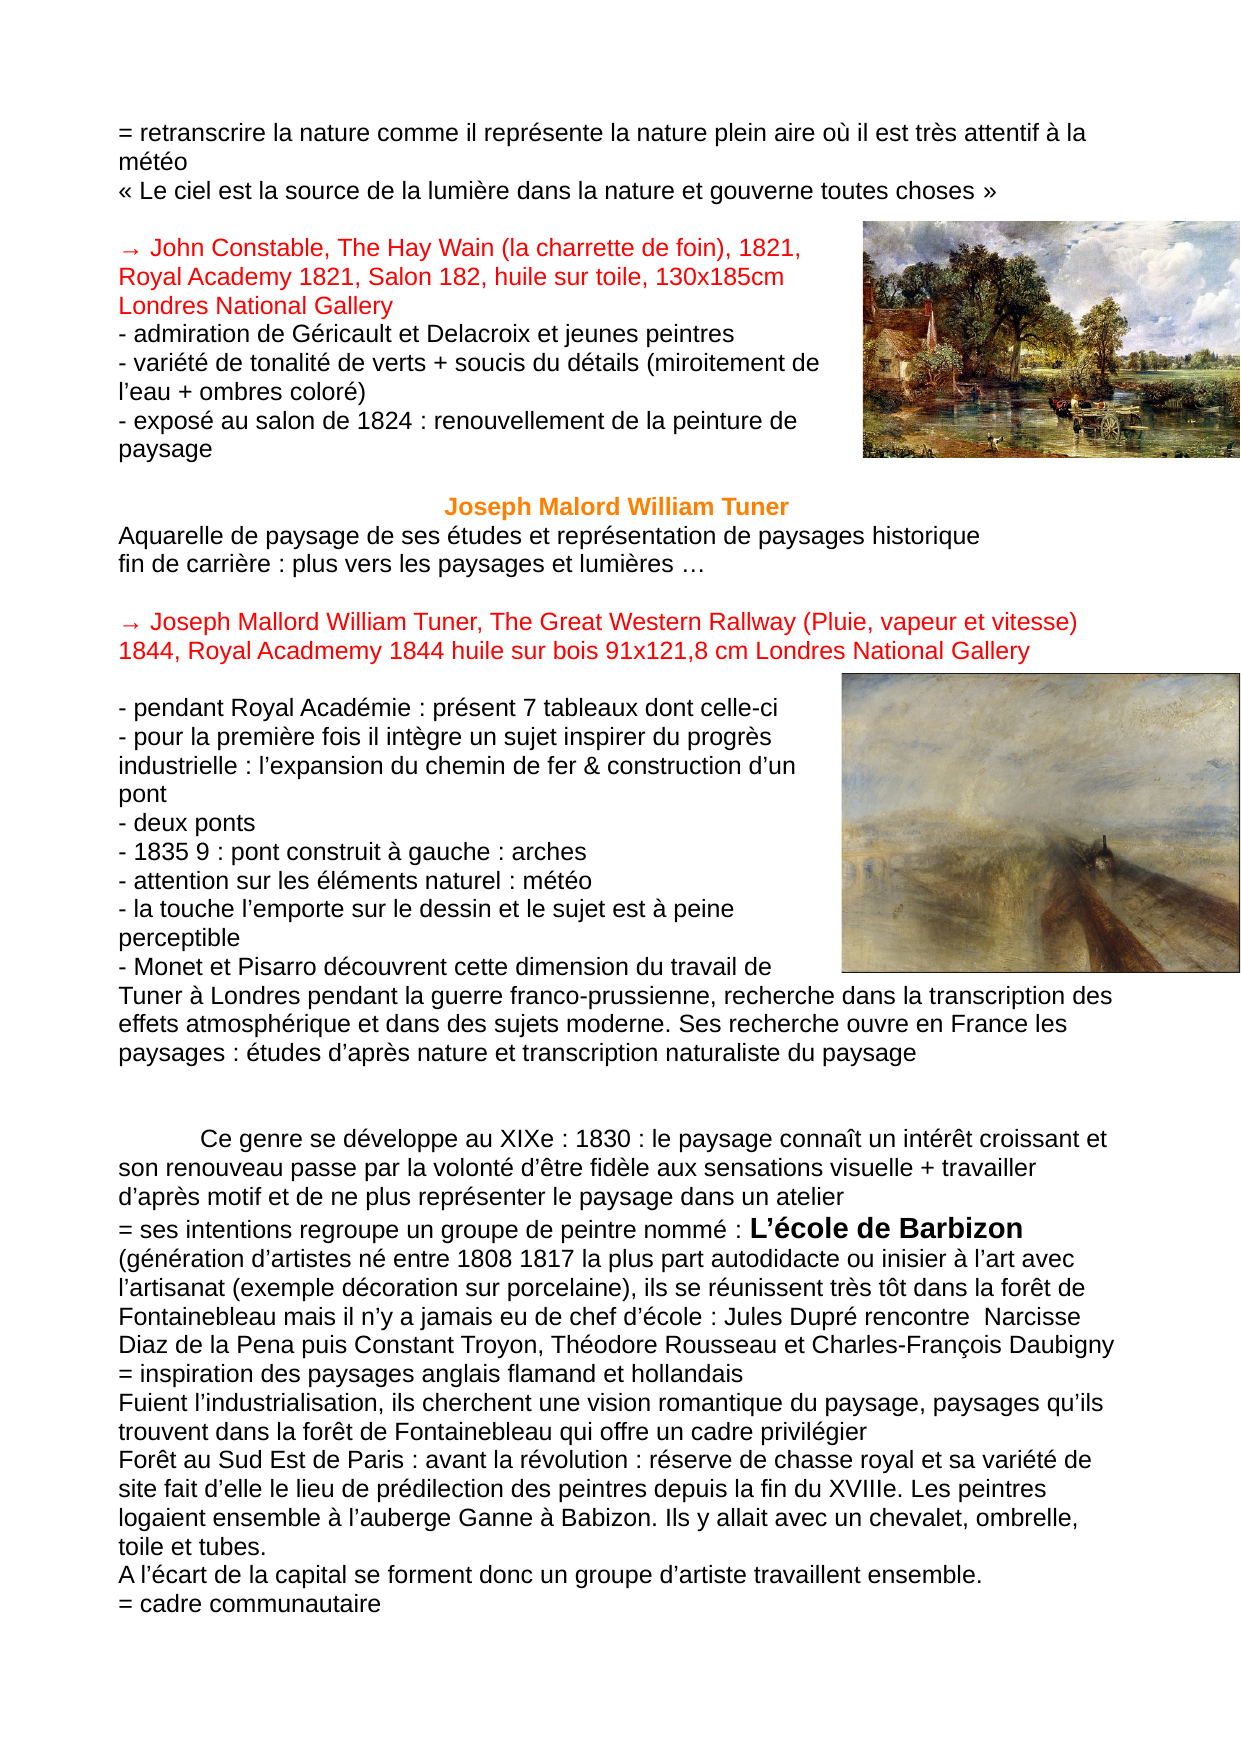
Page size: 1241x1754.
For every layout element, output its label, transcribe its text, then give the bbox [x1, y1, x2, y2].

text - deux ponts [118, 808, 841, 837]
text - pour la première fois il intègre un sujet inspirer du progrès industrielle : l’expansion du chemin de fer & construction d’un pont [118, 722, 841, 808]
text - attention sur les éléments naturel : météo [118, 866, 841, 894]
text A l’écart de la capital se forment donc un groupe d’artiste travaillent ensemble. [118, 1560, 1122, 1589]
text - variété de tonalité de verts + soucis du détails (miroitement de l’eau + ombres coloré) [118, 348, 862, 406]
picture [862, 221, 1240, 458]
text = ses intentions regroupe un groupe de peintre nommé : L’école de Barbizon (génération d’artistes né entre 1808 1817 la plus part autodidacte ou inisier à l’art avec l’artisanat (exemple décoration sur porcelaine), ils se réunissent très tôt dans la forêt de Fontainebleau mais il n’y a jamais eu de chef d’école : Jules Dupré rencontre Narcisse Diaz de la Pena puis Constant Troyon, Théodore Rousseau et Charles-François Daubigny [118, 1211, 1122, 1359]
text - 1835 9 : pont construit à gauche : arches [118, 837, 841, 866]
picture [841, 673, 1241, 973]
text = inspiration des paysages anglais flamand et hollandais [118, 1359, 1122, 1388]
text = cadre communautaire [118, 1589, 1122, 1618]
text Joseph Malord William Tuner [118, 492, 1122, 521]
text Fuient l’industrialisation, ils cherchent une vision romantique du paysage, paysages qu’ils trouvent dans la forêt de Fontainebleau qui offre un cadre privilégier [118, 1388, 1122, 1445]
text « Le ciel est la source de la lumière dans la nature et gouverne toutes choses » [118, 176, 1122, 204]
text = retranscrire la nature comme il représente la nature plein aire où il est très attentif à la météo [118, 118, 1122, 176]
text Ce genre se développe au XIXe : 1830 : le paysage connaît un intérêt croissant et son renouveau passe par la volonté d’être fidèle aux sensations visuelle + travailler d’après motif et de ne plus représenter le paysage dans un atelier [118, 1124, 1122, 1211]
text - exposé au salon de 1824 : renouvellement de la peinture de paysage [118, 406, 1122, 463]
text → John Constable, The Hay Wain (la charrette de foin), 1821, Royal Academy 1821, Salon 182, huile sur toile, 130x185cm Londres National Gallery [118, 233, 862, 319]
text Forêt au Sud Est de Paris : avant la révolution : réserve de chasse royal et sa variété de site fait d’elle le lieu de prédilection des peintres depuis la fin du XVIIIe. Les peintres logaient ensemble à l’auberge Ganne à Babizon. Ils y allait avec un chevalet, ombrelle, toile et tubes. [118, 1445, 1122, 1560]
text - admiration de Géricault et Delacroix et jeunes peintres [118, 319, 862, 348]
text Aquarelle de paysage de ses études et représentation de paysages historique [118, 521, 1122, 549]
text - la touche l’emporte sur le dessin et le sujet est à peine perceptible [118, 894, 841, 952]
text → Joseph Mallord William Tuner, The Great Western Rallway (Pluie, vapeur et vitesse) 1844, Royal Acadmemy 1844 huile sur bois 91x121,8 cm Londres National Gallery [118, 607, 1122, 664]
text - Monet et Pisarro découvrent cette dimension du travail de Tuner à Londres pendant la guerre franco-prussienne, recherche dans la transcription des effets atmosphérique et dans des sujets moderne. Ses recherche ouvre en France les paysages : études d’après nature et transcription naturaliste du paysage [118, 952, 1122, 1067]
text - pendant Royal Académie : présent 7 tableaux dont celle-ci [118, 693, 841, 722]
text fin de carrière : plus vers les paysages et lumières … [118, 549, 1122, 578]
